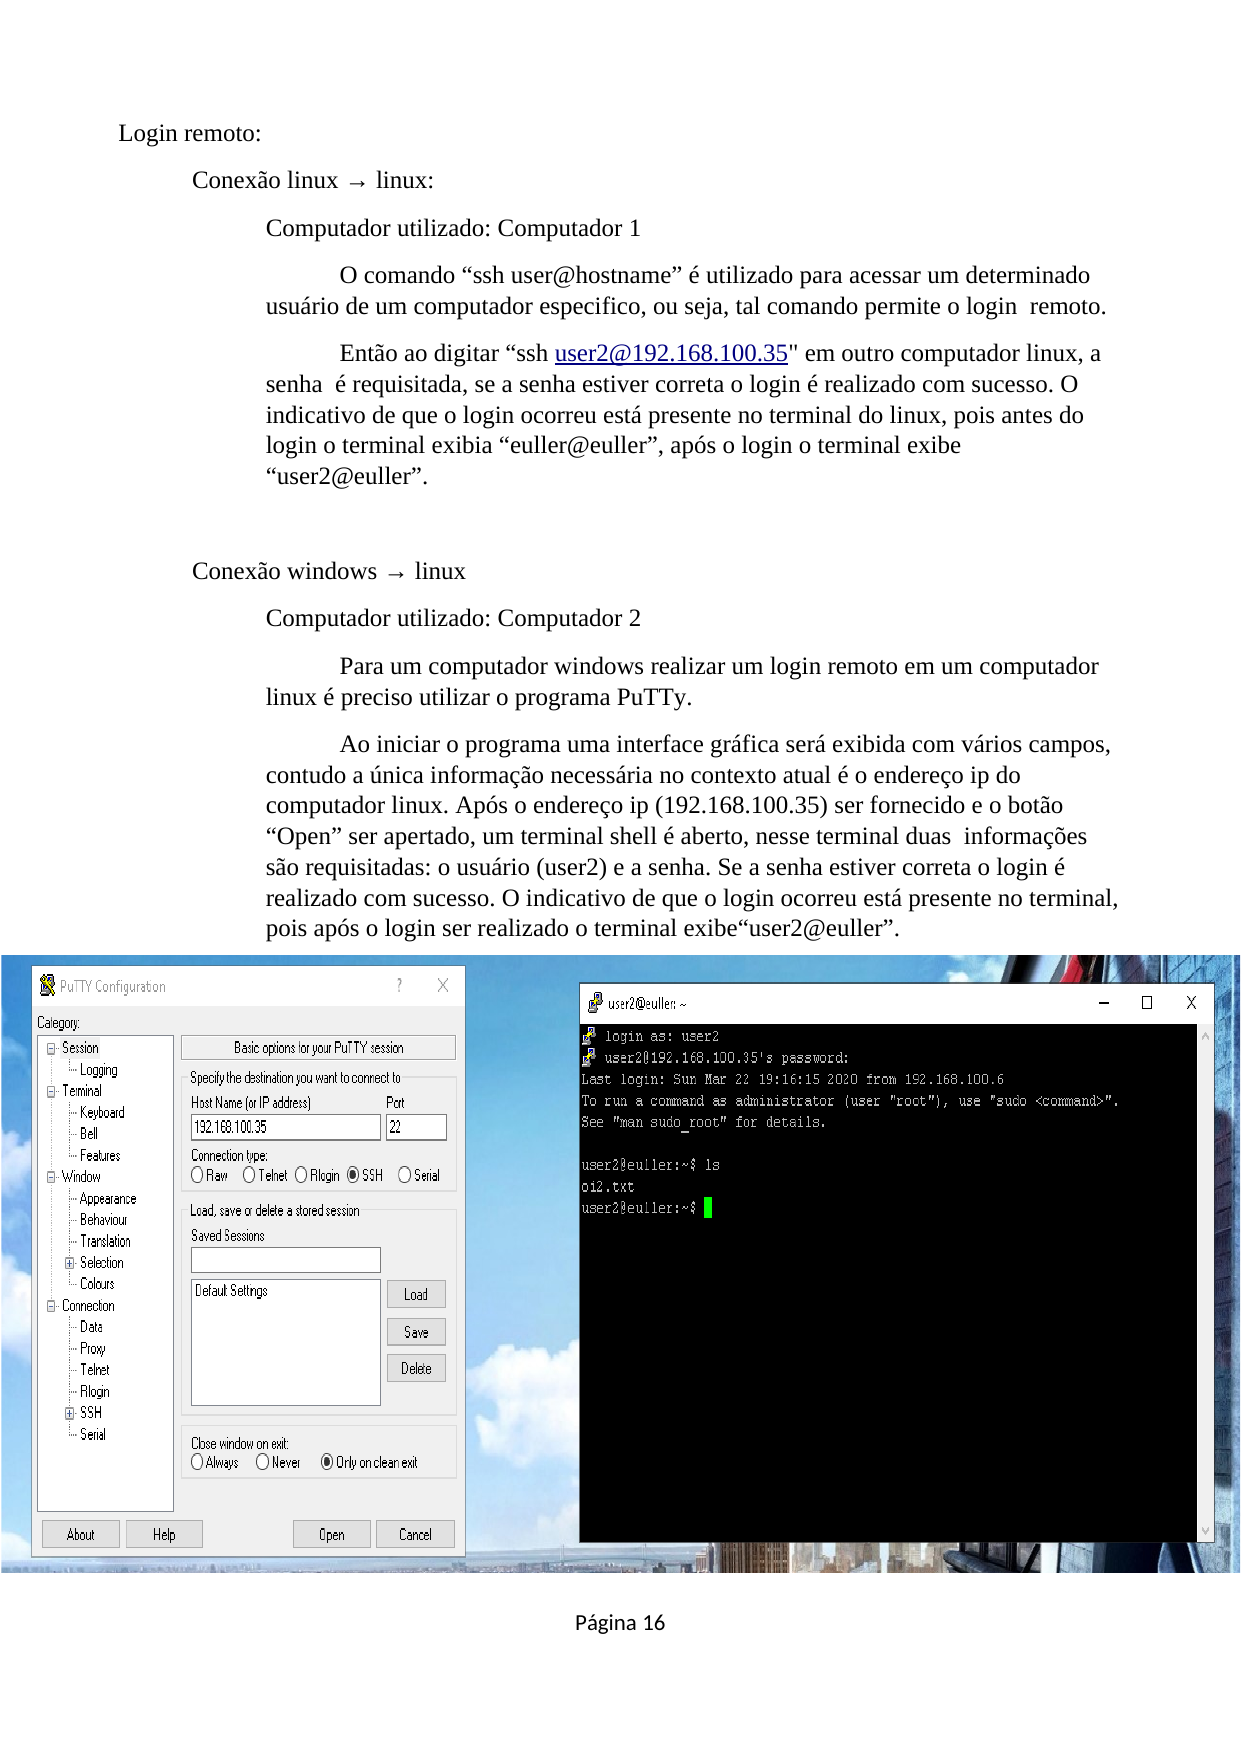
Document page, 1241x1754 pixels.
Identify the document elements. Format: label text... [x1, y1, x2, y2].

text Computador utilizado: Computador 1 [118, 213, 1122, 242]
text Conexão windows → linux [118, 556, 1122, 585]
text Então ao digitar “ssh user2@192.168.100.35" em outro computador linux, a senha é requisitada, se a senha estiver correta o login é realizado com sucesso. O indicativo de que o login ocorreu está presente no terminal do linux, pois antes do login o terminal exibia “euller@euller”, após o login o terminal exibe “user2@euller”. [118, 338, 1122, 490]
text Ao iniciar o programa uma interface gráfica será exibida com vários campos, contudo a única informação necessária no contexto atual é o endereço ip do computador linux. Após o endereço ip (192.168.100.35) ser fornecido e o botão “Open” ser apertado, um terminal shell é aberto, nesse terminal duas informações são requisitadas: o usuário (user2) e a senha. Se a senha estiver correta o login é realizado com sucesso. O indicativo de que o login ocorreu está presente no terminal, pois após o login ser realizado o terminal exibe“user2@euller”. [118, 729, 1122, 942]
picture [1, 955, 1241, 1573]
text Conexão linux → linux: [118, 166, 1122, 194]
text Para um computador windows realizar um login remoto em um computador linux é preciso utilizar o programa PuTTy. [118, 651, 1122, 710]
text Computador utilizado: Computador 2 [118, 603, 1122, 632]
text O comando “ssh user@hostname” é utilizado para acessar um determinado usuário de um computador especifico, ou seja, tal comando permite o login remoto. [118, 260, 1122, 320]
text Login remoto: [118, 118, 1122, 147]
